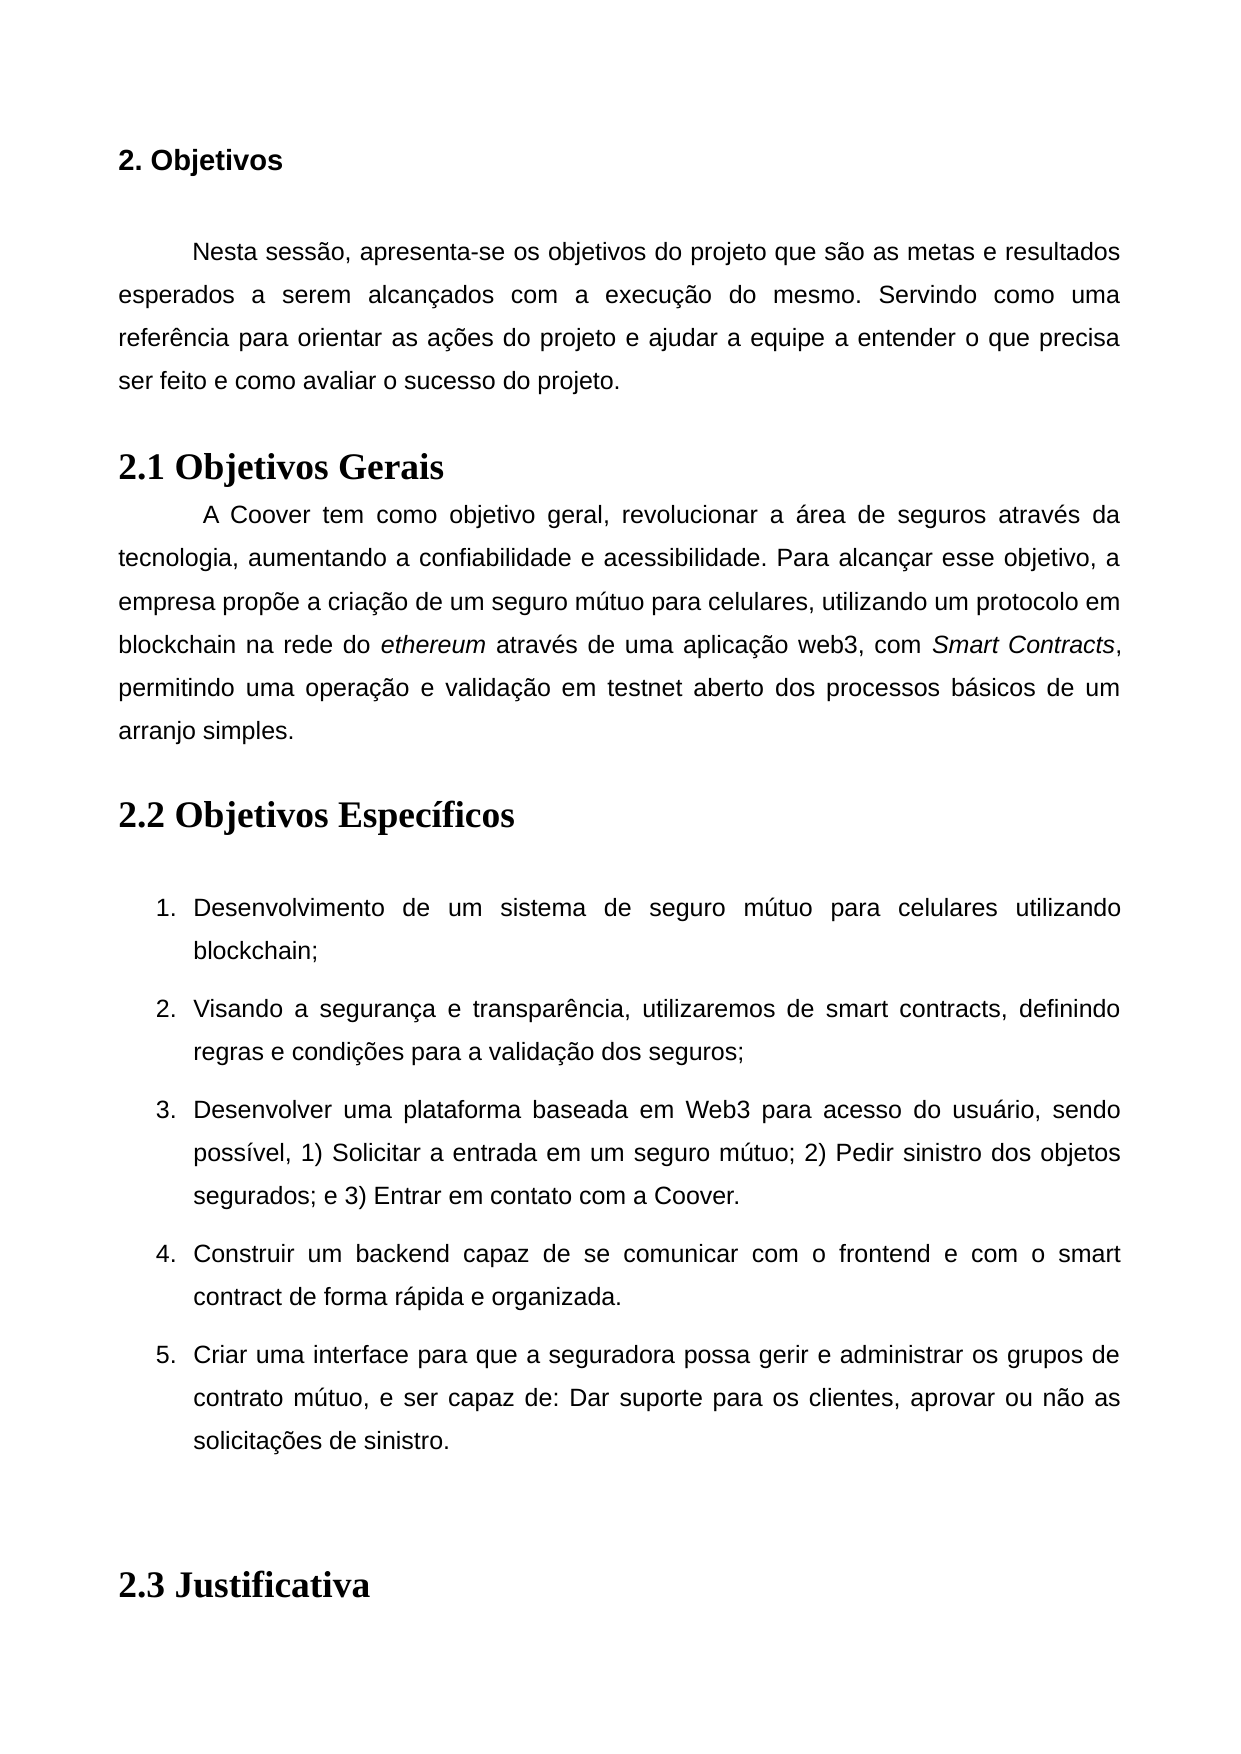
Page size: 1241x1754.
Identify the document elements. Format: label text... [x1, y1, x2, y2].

list Desenvolvimento de um sistema de seguro mútuo para celulares utilizando blockchain; [156, 893, 1122, 965]
subtitle 2.3 Justificativa [118, 1562, 1122, 1605]
list Criar uma interface para que a seguradora possa gerir e administrar os grupos de contrato mútuo, e ser capaz de: Dar suporte para os clientes, aprovar ou não as solicitações de sinistro. [156, 1340, 1122, 1455]
text A Coover tem como objetivo geral, revolucionar a área de seguros através da tecnologia, aumentando a confiabilidade e acessibilidade. Para alcançar esse objetivo, a empresa propõe a criação de um seguro mútuo para celulares, utilizando um protocolo em blockchain na rede do ethereum através de uma aplicação web3, com Smart Contracts, permitindo uma operação e validação em testnet aberto dos processos básicos de um arranjo simples. [118, 500, 1122, 745]
text Nesta sessão, apresenta-se os objetivos do projeto que são as metas e resultados esperados a serem alcançados com a execução do mesmo. Servindo como uma referência para orientar as ações do projeto e ajudar a equipe a entender o que precisa ser feito e como avaliar o sucesso do projeto. [118, 237, 1122, 395]
list Desenvolver uma plataforma baseada em Web3 para acesso do usuário, sendo possível, 1) Solicitar a entrada em um seguro mútuo; 2) Pedir sinistro dos objetos segurados; e 3) Entrar em contato com a Coover. [156, 1095, 1122, 1210]
subtitle 2.2 Objetivos Específicos [118, 792, 1122, 836]
subtitle 2.1 Objetivos Gerais [118, 445, 1122, 488]
subtitle 2. Objetivos [118, 143, 1122, 177]
list Construir um backend capaz de se comunicar com o frontend e com o smart contract de forma rápida e organizada. [156, 1239, 1122, 1311]
list Visando a segurança e transparência, utilizaremos de smart contracts, definindo regras e condições para a validação dos seguros; [156, 994, 1122, 1066]
